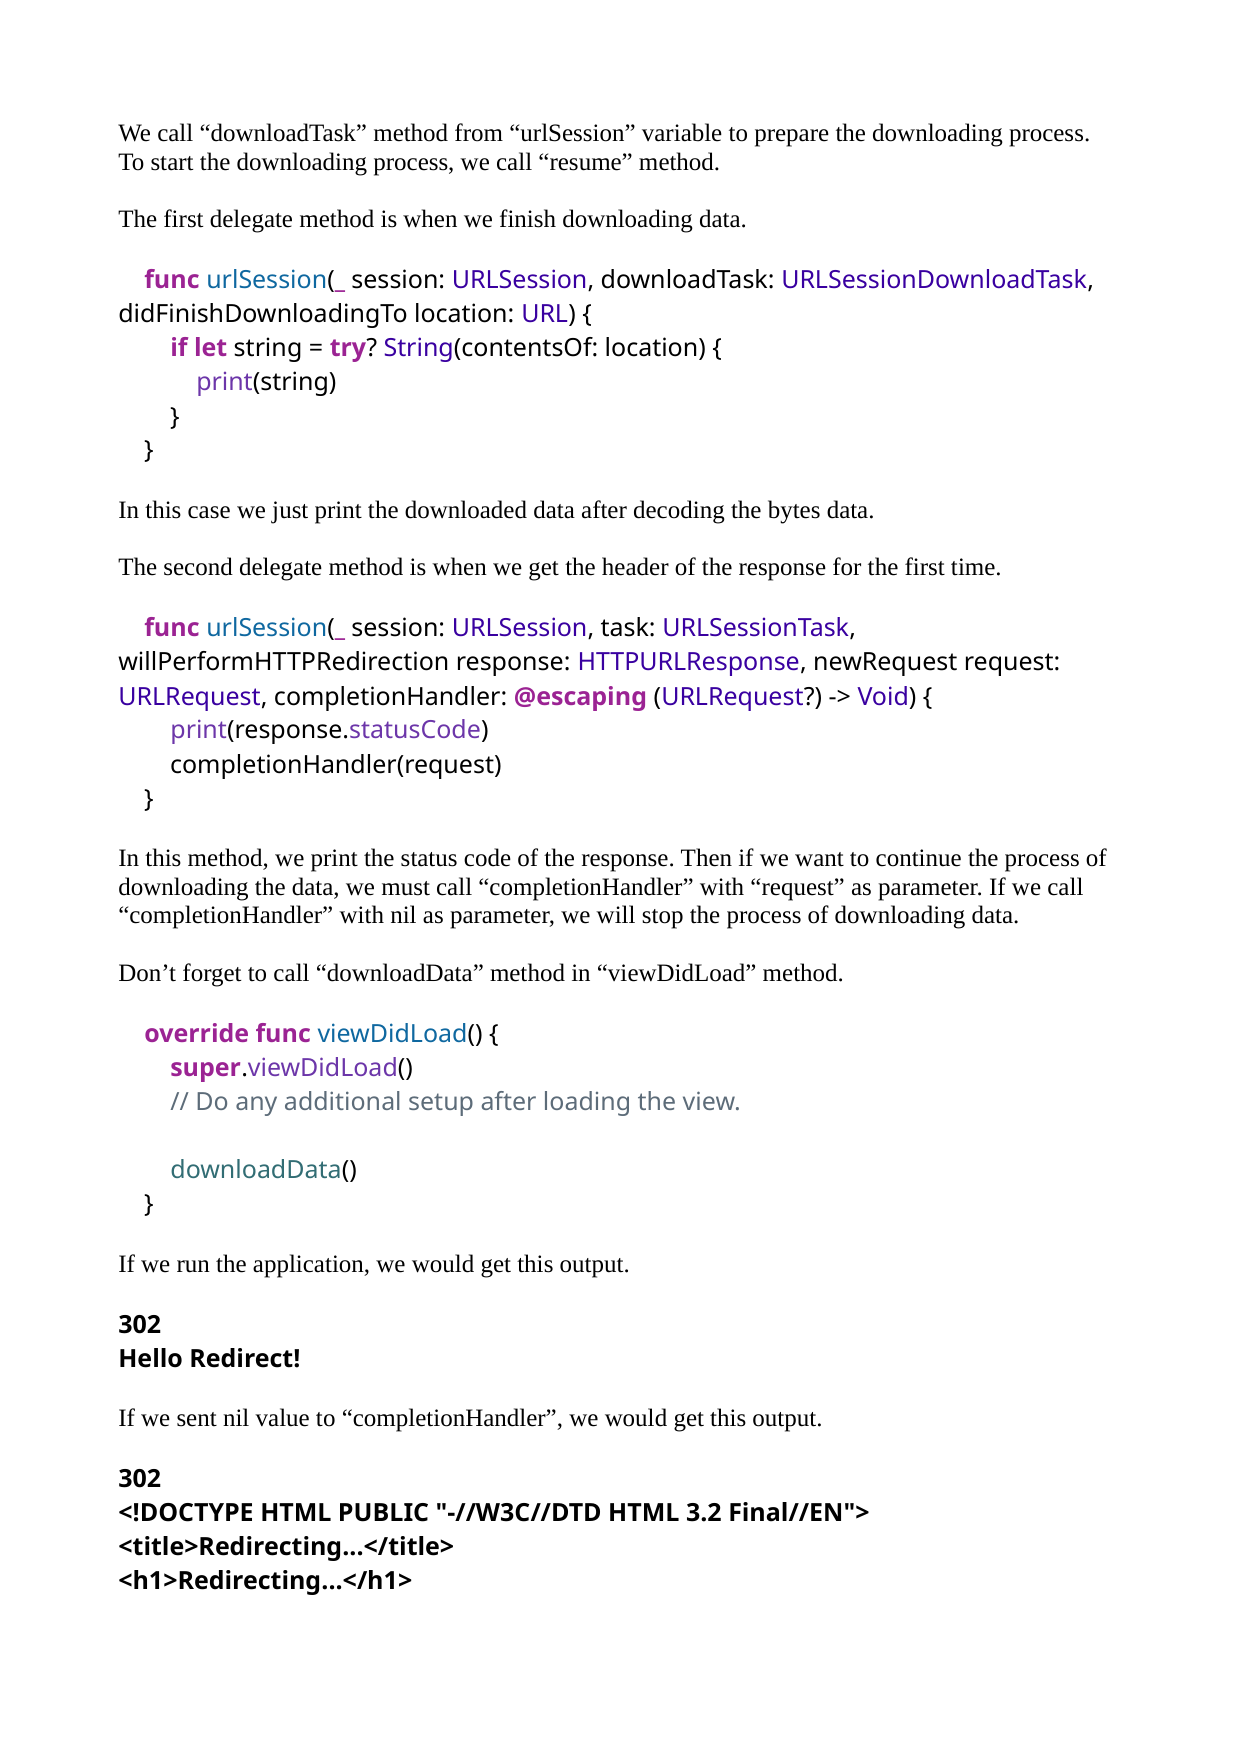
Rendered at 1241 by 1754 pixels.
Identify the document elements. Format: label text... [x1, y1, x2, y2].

text func urlSession(_ session: URLSession, downloadTask: URLSessionDownloadTask, didFinishDownloadingTo location: URL) { [118, 262, 1122, 330]
text We call “downloadTask” method from “urlSession” variable to prepare the downloading process. To start the downloading process, we call “resume” method. [118, 118, 1122, 176]
text If we run the application, we would get this output. [118, 1249, 1122, 1277]
text If we sent nil value to “completionHandler”, we would get this output. [118, 1403, 1122, 1432]
text override func viewDidLoad() { [118, 1016, 1122, 1050]
text if let string = try? String(contentsOf: location) { [118, 330, 1122, 364]
text Hello Redirect! [118, 1340, 1122, 1374]
text The second delegate method is when we get the header of the response for the first time. [118, 552, 1122, 581]
text <h1>Redirecting...</h1> [118, 1563, 1122, 1597]
text downloadData() [118, 1152, 1122, 1186]
text } [118, 398, 1122, 432]
text In this case we just print the downloaded data after decoding the bytes data. [118, 495, 1122, 524]
text print(string) [118, 364, 1122, 398]
text 302 [118, 1306, 1122, 1340]
text <title>Redirecting...</title> [118, 1529, 1122, 1563]
text completionHandler(request) [118, 746, 1122, 780]
text <!DOCTYPE HTML PUBLIC "-//W3C//DTD HTML 3.2 Final//EN"> [118, 1495, 1122, 1529]
text func urlSession(_ session: URLSession, task: URLSessionTask, willPerformHTTPRedirection response: HTTPURLResponse, newRequest request: URLRequest, completionHandler: @escaping (URLRequest?) -> Void) { [118, 610, 1122, 712]
text print(response.statusCode) [118, 712, 1122, 746]
text The first delegate method is when we finish downloading data. [118, 204, 1122, 233]
text Don’t forget to call “downloadData” method in “viewDidLoad” method. [118, 958, 1122, 987]
text } [118, 780, 1122, 814]
text 302 [118, 1461, 1122, 1495]
text super.viewDidLoad() [118, 1050, 1122, 1084]
text } [118, 1186, 1122, 1220]
text // Do any additional setup after loading the view. [118, 1084, 1122, 1118]
text In this method, we print the status code of the response. Then if we want to continue the process of downloading the data, we must call “completionHandler” with “request” as parameter. If we call “completionHandler” with nil as parameter, we will stop the process of downloading data. [118, 843, 1122, 929]
text } [118, 432, 1122, 466]
